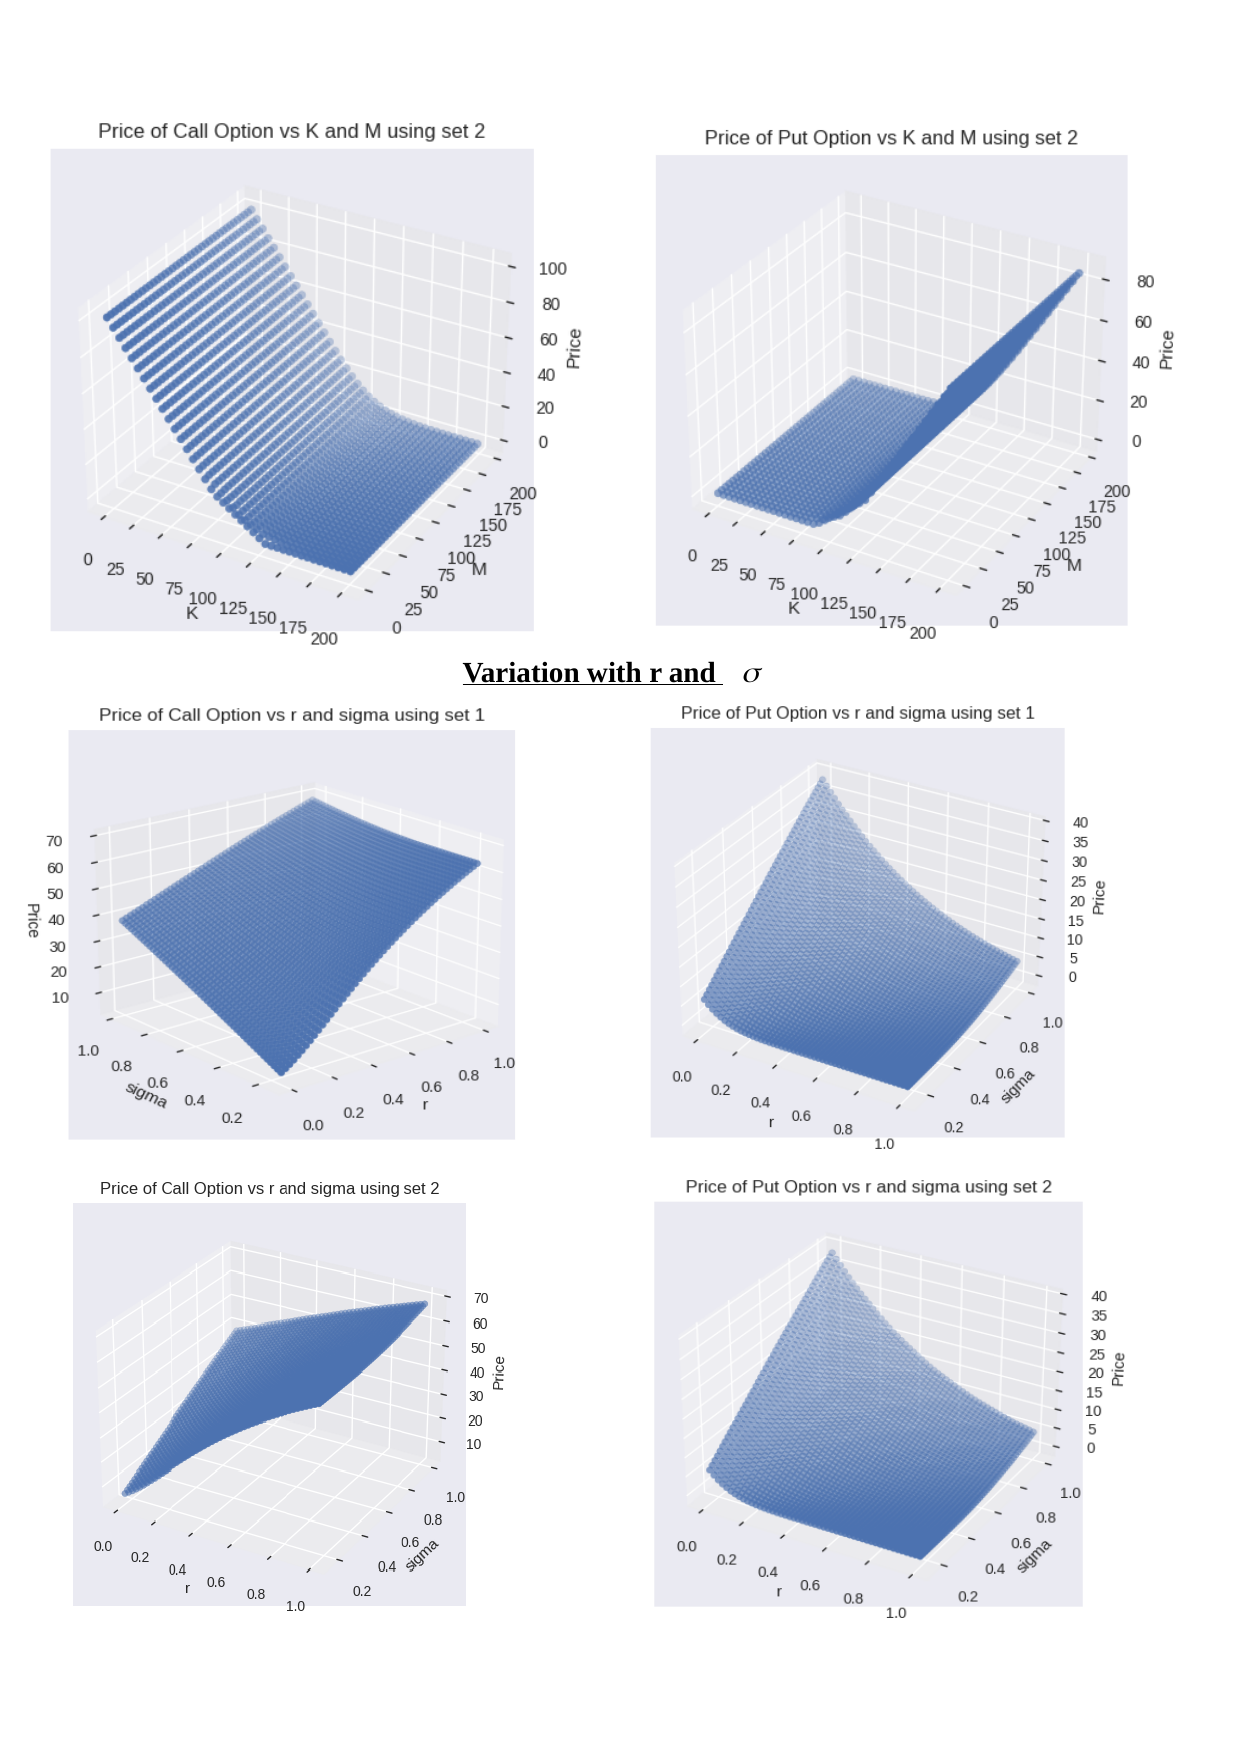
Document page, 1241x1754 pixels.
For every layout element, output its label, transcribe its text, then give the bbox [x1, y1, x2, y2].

picture [57, 1175, 516, 1620]
picture [634, 699, 1118, 1151]
picture [637, 1173, 1138, 1620]
picture [19, 117, 606, 652]
text Variation with r and [118, 655, 1122, 688]
picture [10, 699, 532, 1151]
picture [625, 123, 1198, 646]
